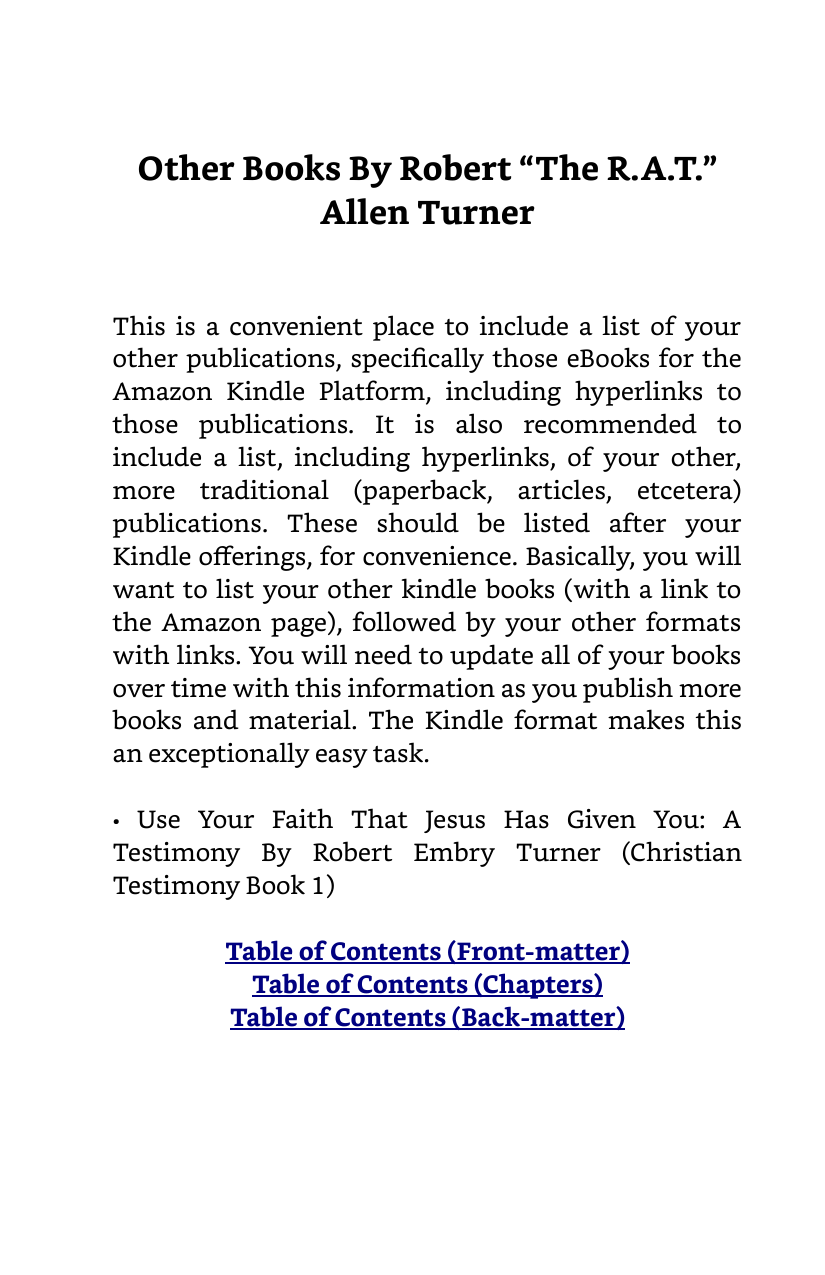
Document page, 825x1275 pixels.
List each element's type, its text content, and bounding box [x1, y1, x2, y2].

text This is a convenient place to include a list of your other publications, specifically those eBooks for the Amazon Kindle Platform, including hyperlinks to those publications. It is also recommended to include a list, including hyperlinks, of your other, more traditional (paperback, articles, etcetera) publications. These should be listed after your Kindle offerings, for convenience. Basically, you will want to list your other kindle books (with a link to the Amazon page), followed by your other formats with links. You will need to update all of your books over time with this information as you publish more books and material. The Kindle format makes this an exceptionally easy task. [112, 308, 742, 769]
text • Use Your Faith That Jesus Has Given You: A Testimony By Robert Embry Turner (Christian Testimony Book 1) [112, 802, 742, 901]
text Table of Contents (Front-matter) [112, 934, 742, 967]
text Table of Contents (Back-matter) [112, 1000, 742, 1033]
text Table of Contents (Chapters) [112, 967, 742, 1000]
subtitle Other Books By Robert “The R.A.T.” Allen Turner [112, 146, 742, 233]
